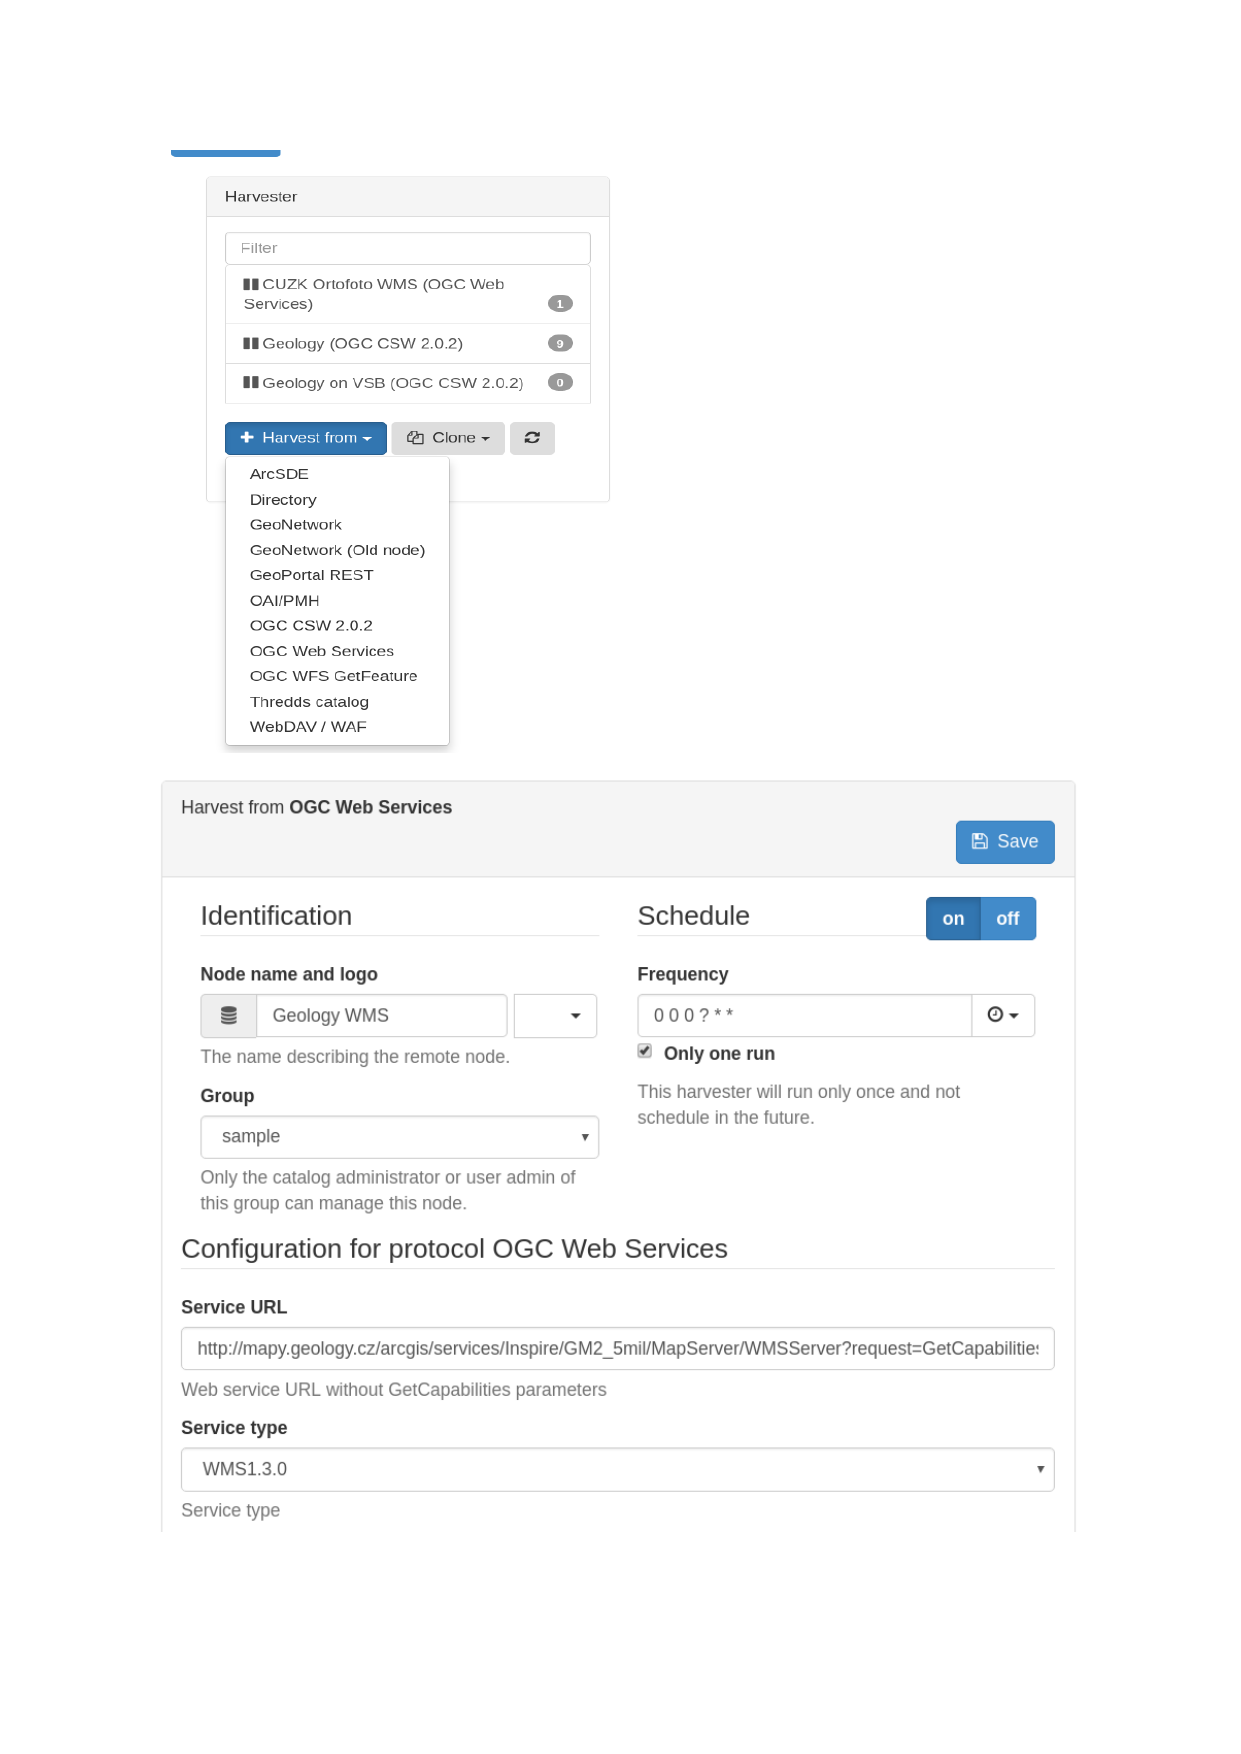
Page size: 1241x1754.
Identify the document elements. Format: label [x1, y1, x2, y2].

picture [150, 150, 689, 753]
picture [150, 765, 1091, 1532]
